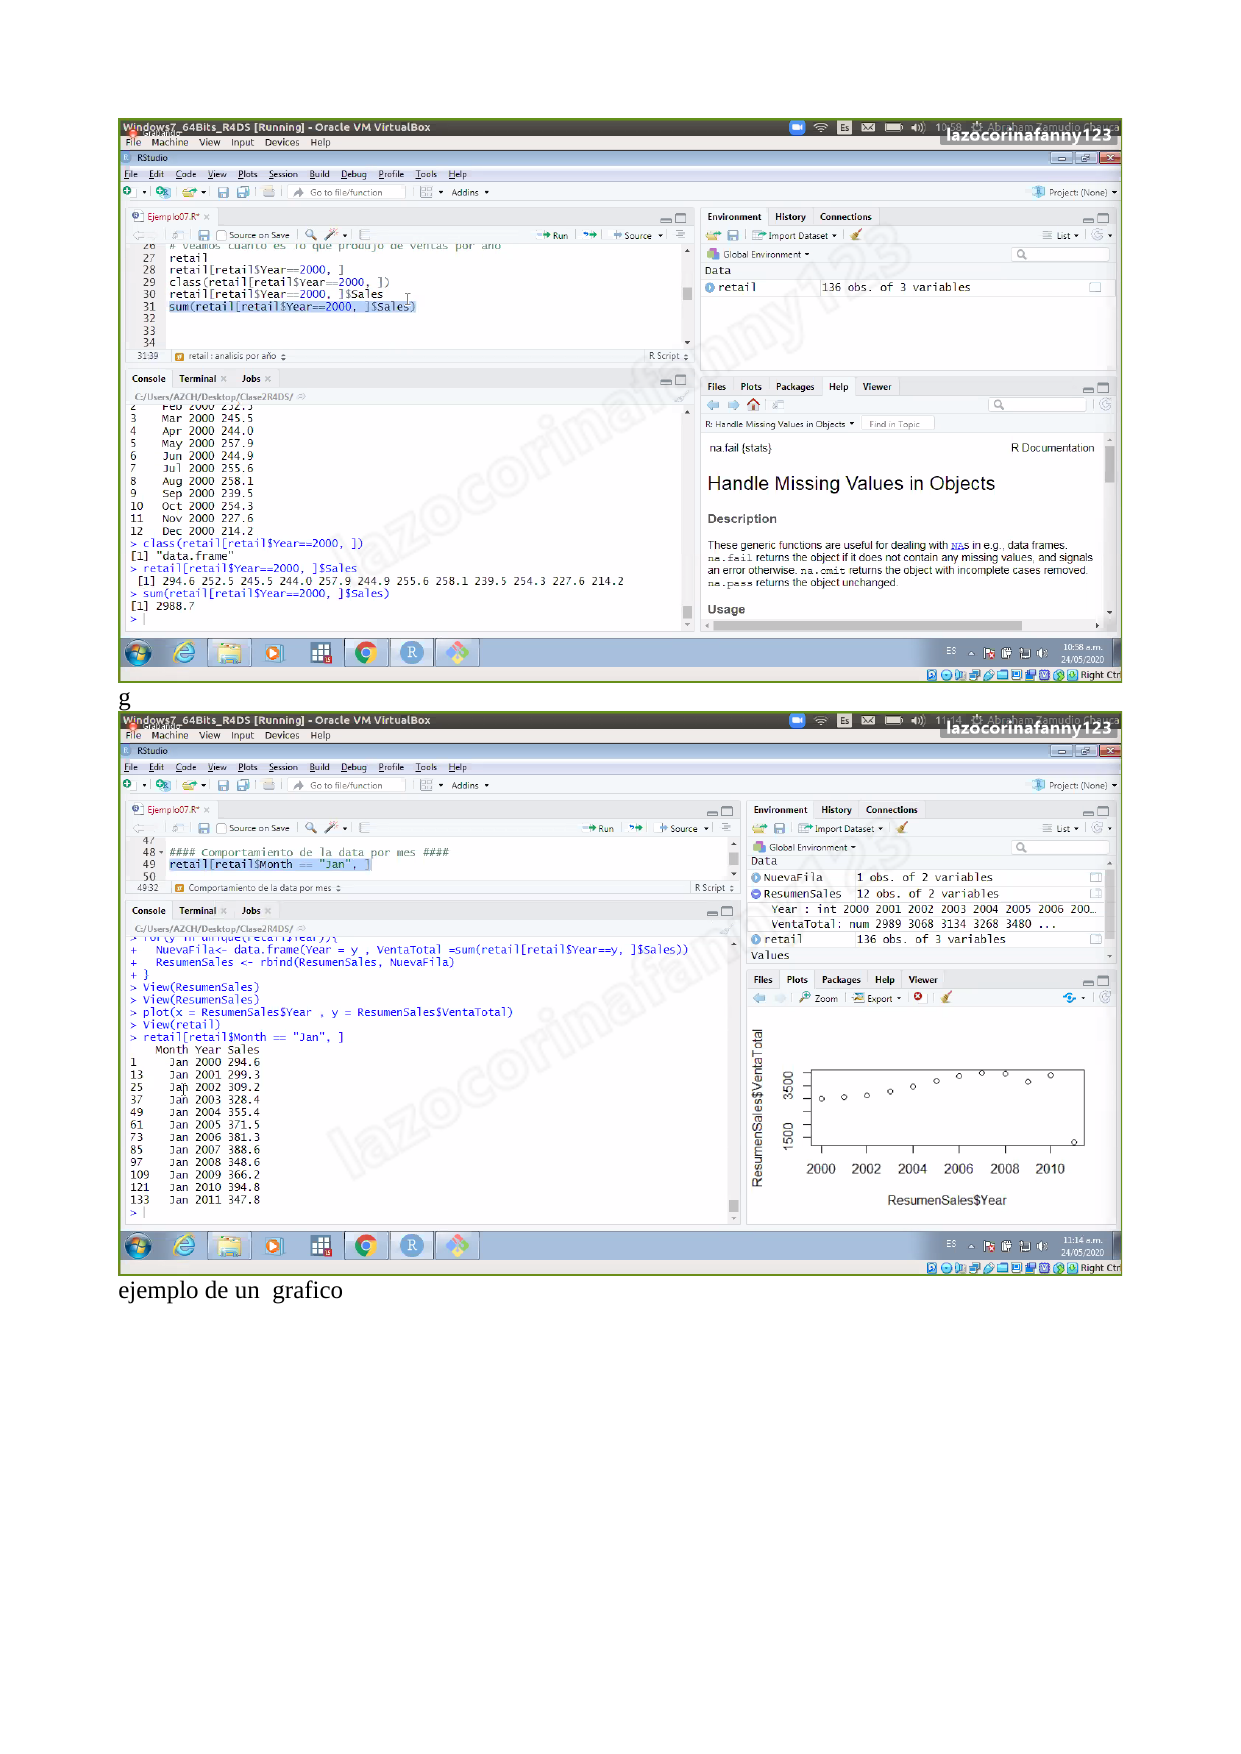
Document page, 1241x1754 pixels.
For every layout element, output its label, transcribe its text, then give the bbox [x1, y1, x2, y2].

text g [118, 683, 1122, 711]
picture [118, 711, 1123, 1276]
text ejemplo de un grafico [118, 1276, 1122, 1304]
picture [118, 118, 1123, 683]
